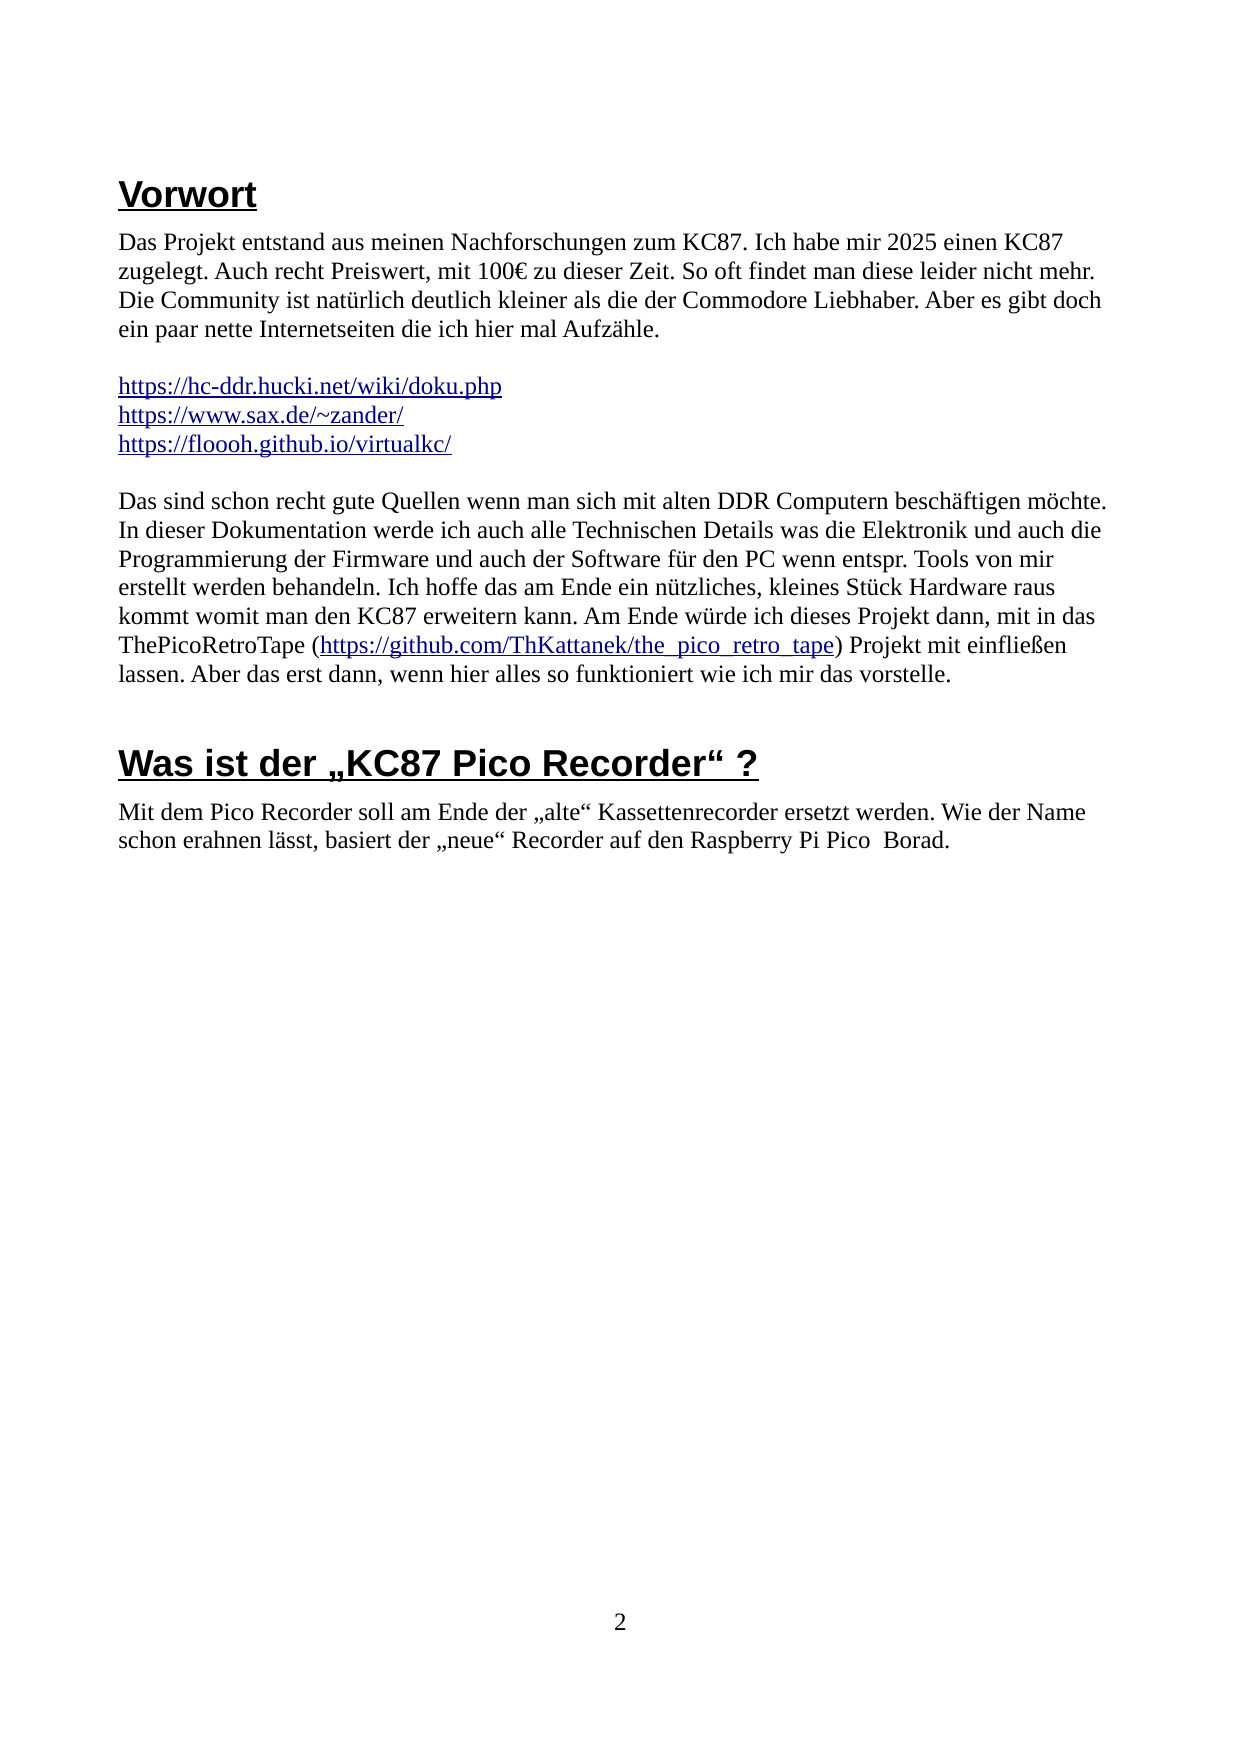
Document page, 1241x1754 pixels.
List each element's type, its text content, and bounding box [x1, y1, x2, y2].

subtitle Was ist der „KC87 Pico Recorder“ ? [118, 741, 1122, 784]
text https://floooh.github.io/virtualkc/ [118, 429, 1122, 457]
text Mit dem Pico Recorder soll am Ende der „alte“ Kassettenrecorder ersetzt werden. Wie der Name schon erahnen lässt, basiert der „neue“ Recorder auf den Raspberry Pi Pico Borad. [118, 797, 1122, 854]
text https://hc-ddr.hucki.net/wiki/doku.php [118, 371, 1122, 400]
text Das Projekt entstand aus meinen Nachforschungen zum KC87. Ich habe mir 2025 einen KC87 zugelegt. Auch recht Preiswert, mit 100€ zu dieser Zeit. So oft findet man diese leider nicht mehr. Die Community ist natürlich deutlich kleiner als die der Commodore Liebhaber. Aber es gibt doch ein paar nette Internetseiten die ich hier mal Aufzähle. [118, 227, 1122, 342]
text In dieser Dokumentation werde ich auch alle Technischen Details was die Elektronik und auch die Programmierung der Firmware und auch der Software für den PC wenn entspr. Tools von mir erstellt werden behandeln. Ich hoffe das am Ende ein nützliches, kleines Stück Hardware raus kommt womit man den KC87 erweitern kann. Am Ende würde ich dieses Projekt dann, mit in das ThePicoRetroTape (https://github.com/ThKattanek/the_pico_retro_tape) Projekt mit einfließen lassen. Aber das erst dann, wenn hier alles so funktioniert wie ich mir das vorstelle. [118, 515, 1122, 687]
text Das sind schon recht gute Quellen wenn man sich mit alten DDR Computern beschäftigen möchte. [118, 486, 1122, 515]
text https://www.sax.de/~zander/ [118, 400, 1122, 429]
subtitle Vorwort [118, 172, 1122, 215]
